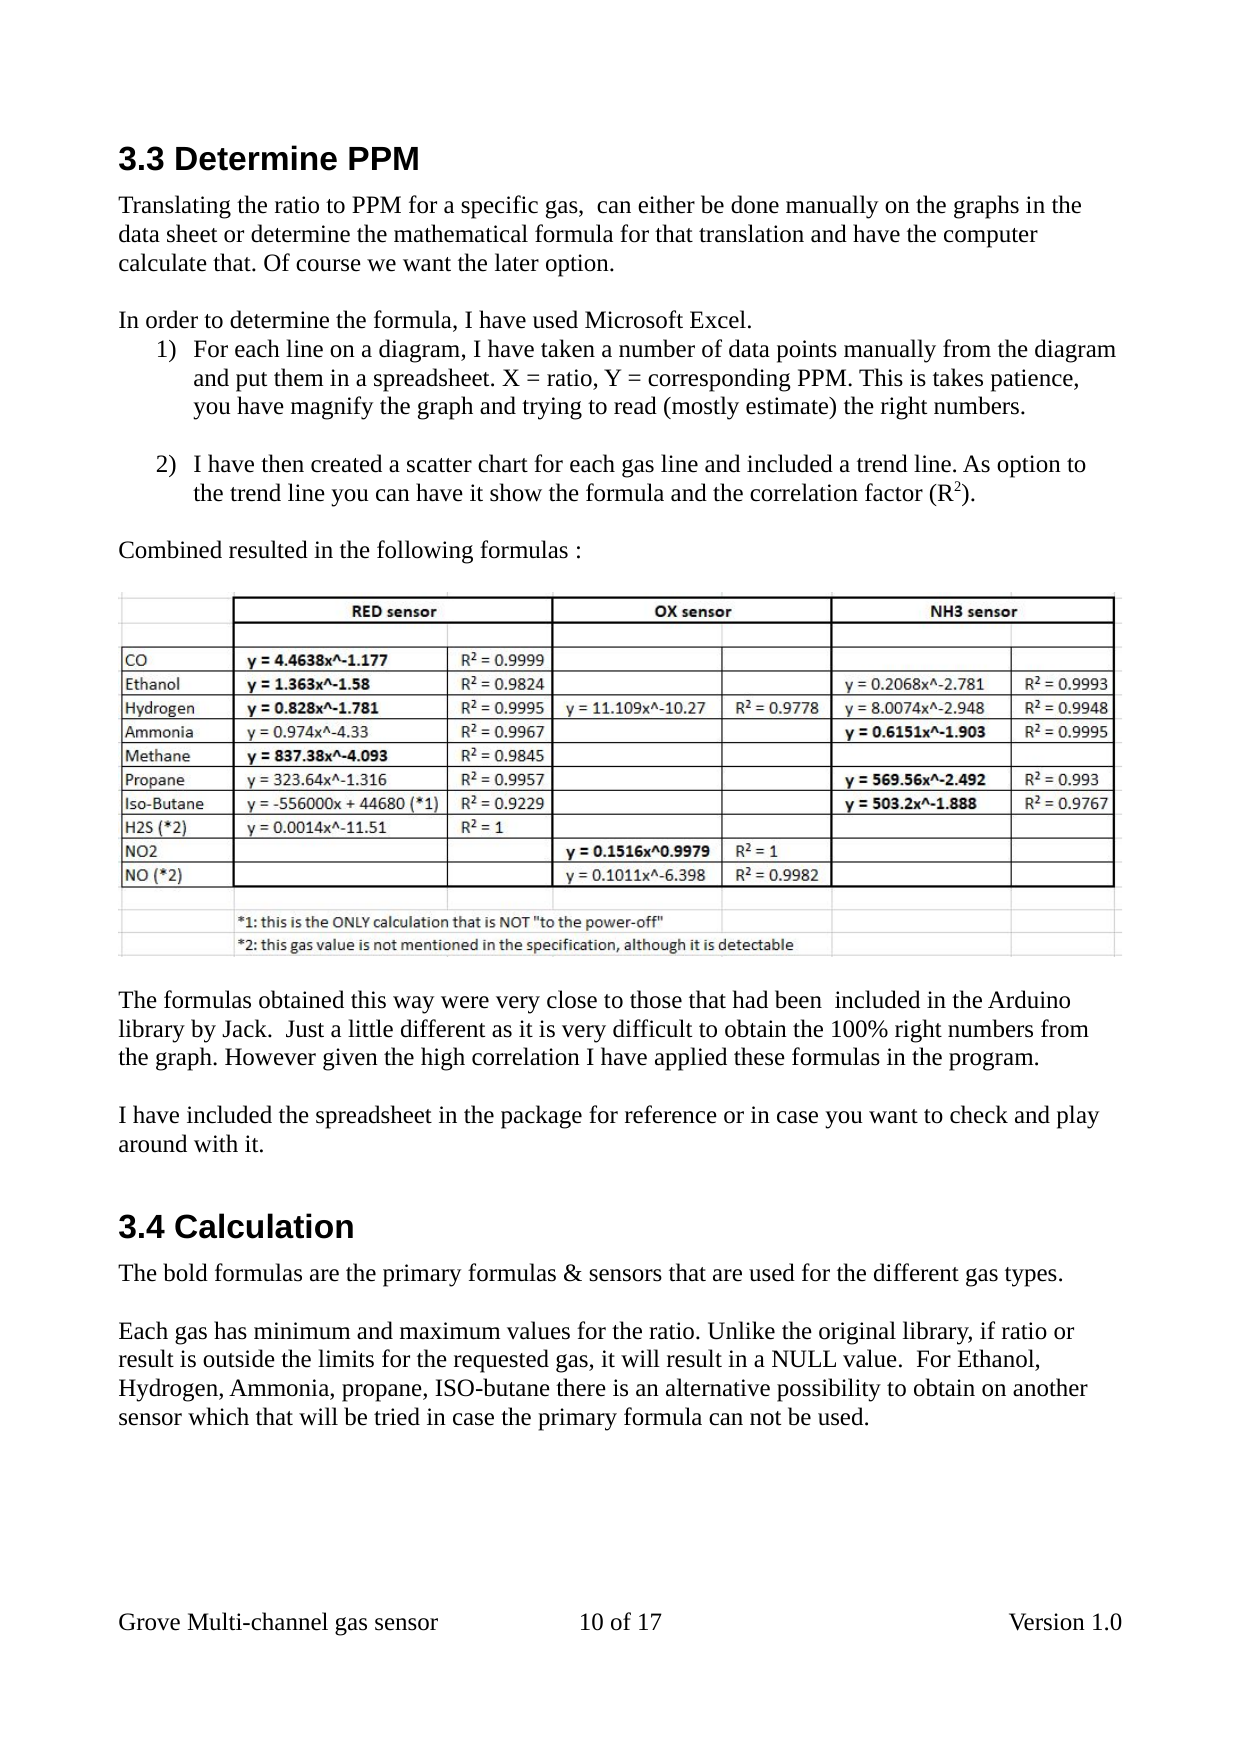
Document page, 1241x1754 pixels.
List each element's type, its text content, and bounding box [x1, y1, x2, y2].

list For each line on a diagram, I have taken a number of data points manually from the diagram and put them in a spreadsheet. X = ratio, Y = corresponding PPM. This is takes patience, you have magnify the graph and trying to read (mostly estimate) the right numbers. [156, 334, 1122, 420]
text I have included the spreadsheet in the package for reference or in case you want to check and play around with it. [118, 1100, 1122, 1157]
picture [118, 592, 1123, 957]
text Combined resulted in the following formulas : [118, 535, 1122, 564]
text The formulas obtained this way were very close to those that had been included in the Arduino library by Jack. Just a little different as it is very difficult to obtain the 100% right numbers from the graph. However given the high correlation I have applied these formulas in the program. [118, 985, 1122, 1071]
text The bold formulas are the primary formulas & sensors that are used for the different gas types. [118, 1258, 1122, 1287]
subtitle 3.3 Determine PPM [118, 139, 1122, 178]
text In order to determine the formula, I have used Microsoft Excel. [118, 305, 1122, 334]
text Translating the ratio to PPM for a specific gas, can either be done manually on the graphs in the data sheet or determine the mathematical formula for that translation and have the computer calculate that. Of course we want the later option. [118, 190, 1122, 276]
subtitle 3.4 Calculation [118, 1207, 1122, 1246]
list I have then created a scatter chart for each gas line and included a trend line. As option to the trend line you can have it show the formula and the correlation factor (R2). [156, 449, 1122, 506]
text Each gas has minimum and maximum values for the ratio. Unlike the original library, if ratio or result is outside the limits for the requested gas, it will result in a NULL value. For Ethanol, Hydrogen, Ammonia, propane, ISO-butane there is an alternative possibility to obtain on another sensor which that will be tried in case the primary formula can not be used. [118, 1316, 1122, 1431]
